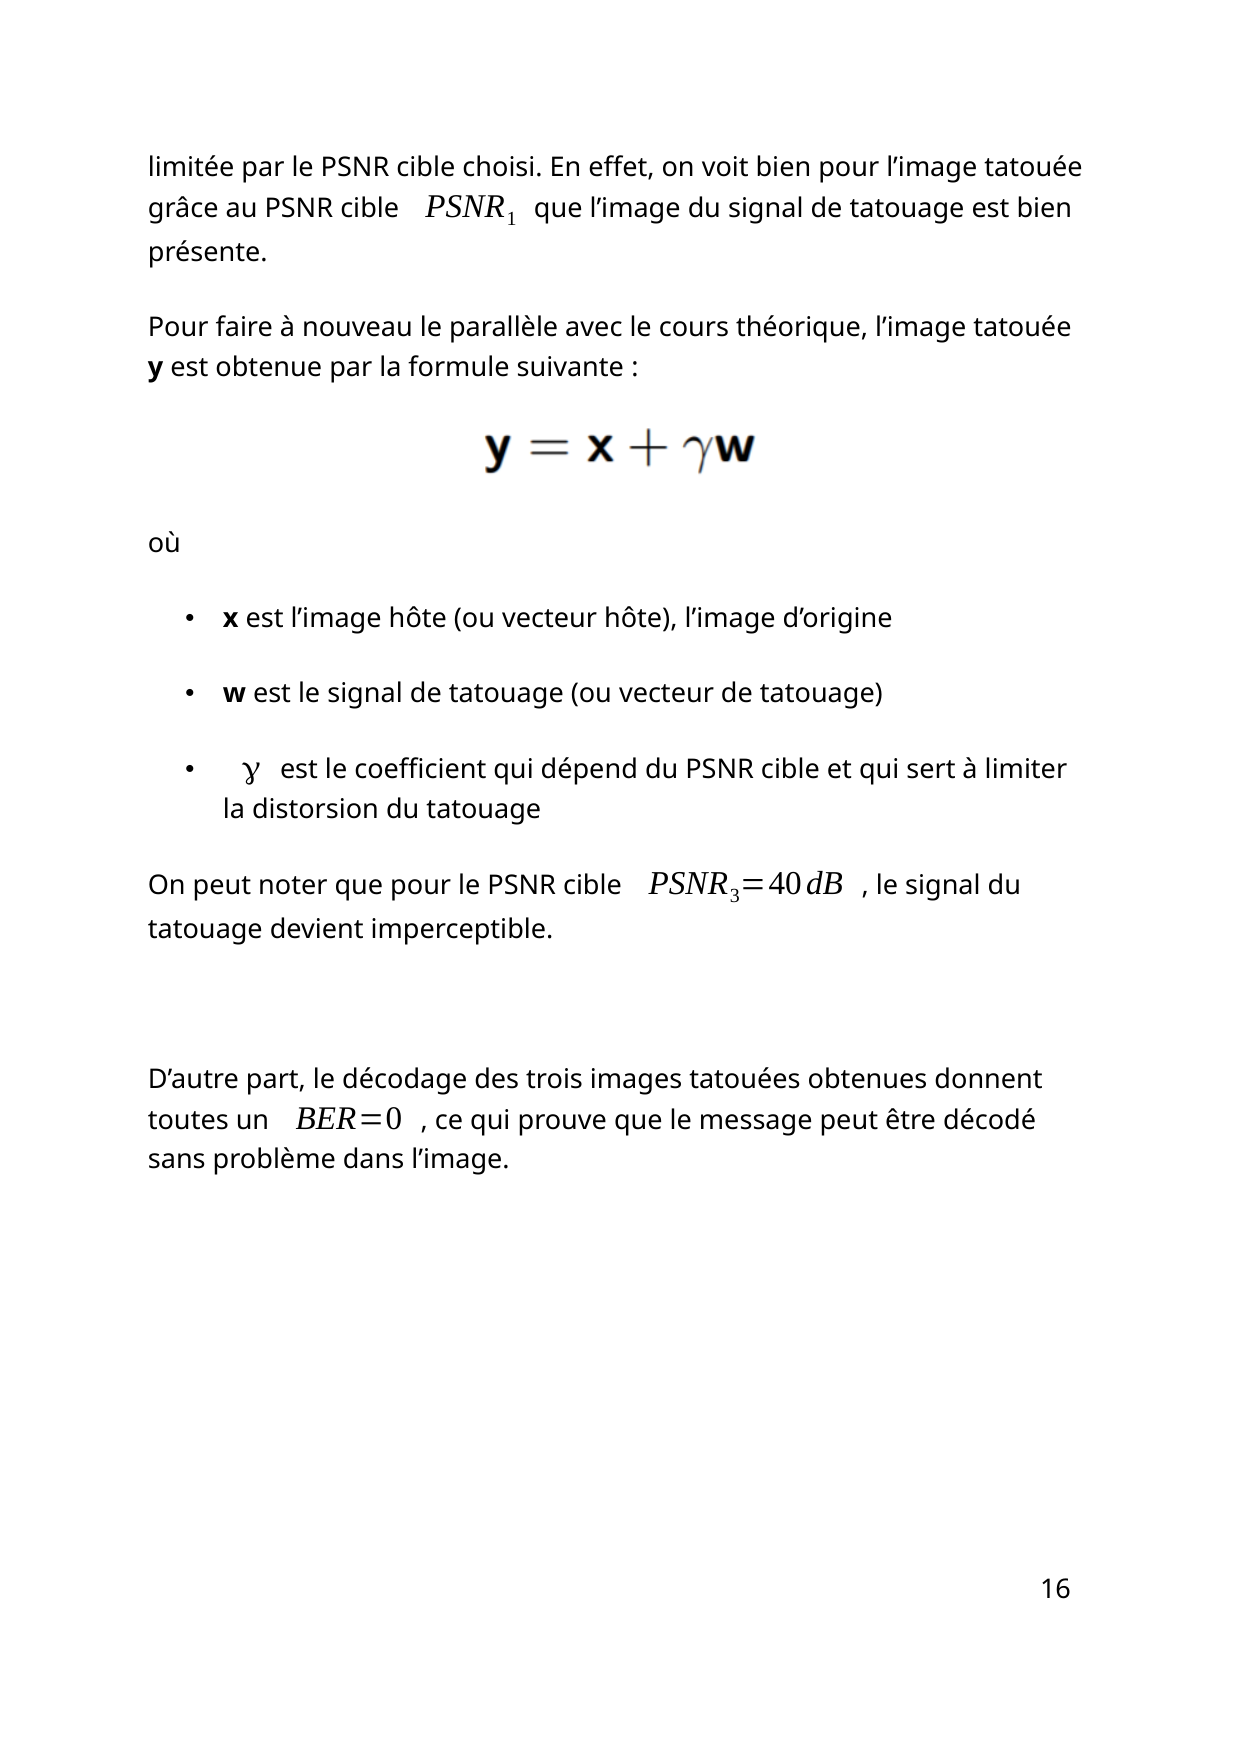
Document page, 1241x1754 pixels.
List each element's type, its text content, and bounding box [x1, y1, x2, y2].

text On peut noter que pour le PSNR cible , le signal du tatouage devient imperceptible. [148, 864, 1093, 946]
list x est l’image hôte (ou vecteur hôte), l’image d’origine [185, 599, 1093, 636]
list w est le signal de tatouage (ou vecteur de tatouage) [185, 674, 1093, 711]
text D’autre part, le décodage des trois images tatouées obtenues donnent toutes un , ce qui prouve que le message peut être décodé sans problème dans l’image. [148, 1060, 1093, 1177]
text Pour faire à nouveau le parallèle avec le cours théorique, l’image tatouée y est obtenue par la formule suivante : [148, 307, 1093, 384]
picture [474, 422, 766, 483]
list est le coefficient qui dépend du PSNR cible et qui sert à limiter la distorsion du tatouage [185, 749, 1093, 826]
text limitée par le PSNR cible choisi. En effet, on voit bien pour l’image tatouée grâce au PSNR cible que l’image du signal de tatouage est bien présente. [148, 148, 1093, 269]
text où [148, 422, 1093, 560]
